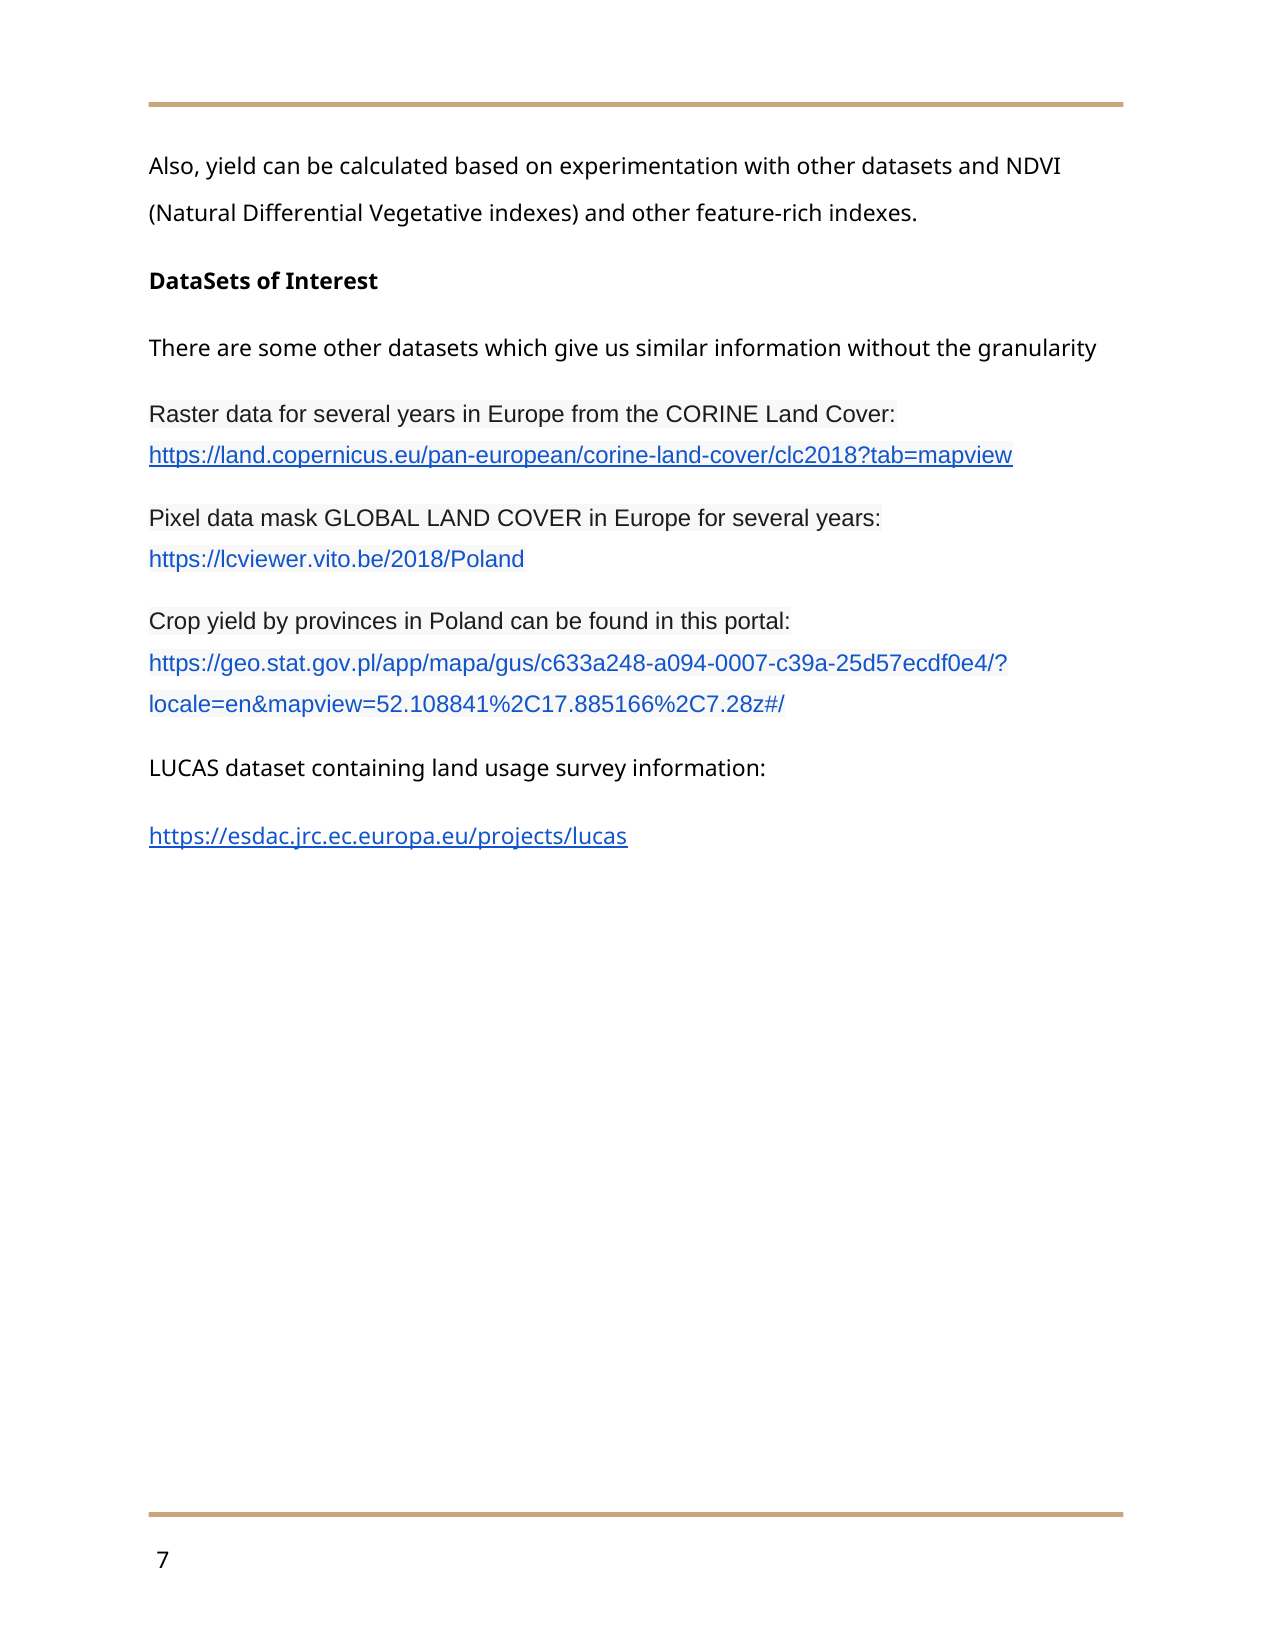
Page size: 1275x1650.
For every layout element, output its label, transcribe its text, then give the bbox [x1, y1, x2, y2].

picture [148, 102, 1124, 107]
text DataSets of Interest [148, 264, 1125, 296]
text Crop yield by provinces in Poland can be found in this portal: https://geo.stat.gov.pl/app/mapa/gus/c633a248-a094-0007-c39a-25d57ecdf0e4/?locale=en&mapview=52.108841%2C17.885166%2C7.28z#/ [148, 607, 1125, 717]
text There are some other datasets which give us similar information without the granularity [148, 332, 1125, 363]
text LUCAS dataset containing land usage survey information: [148, 752, 1125, 783]
picture [148, 1512, 1124, 1517]
text Pixel data mask GLOBAL LAND COVER in Europe for several years: https://lcviewer.vito.be/2018/Poland [148, 503, 1125, 572]
text Raster data for several years in Europe from the CORINE Land Cover: https://land.copernicus.eu/pan-european/corine-land-cover/clc2018?tab=mapview [148, 400, 1125, 469]
text https://esdac.jrc.ec.europa.eu/projects/lucas [148, 820, 1125, 851]
text Also, yield can be calculated based on experimentation with other datasets and NDVI (Natural Differential Vegetative indexes) and other feature-rich indexes. [148, 150, 1125, 228]
